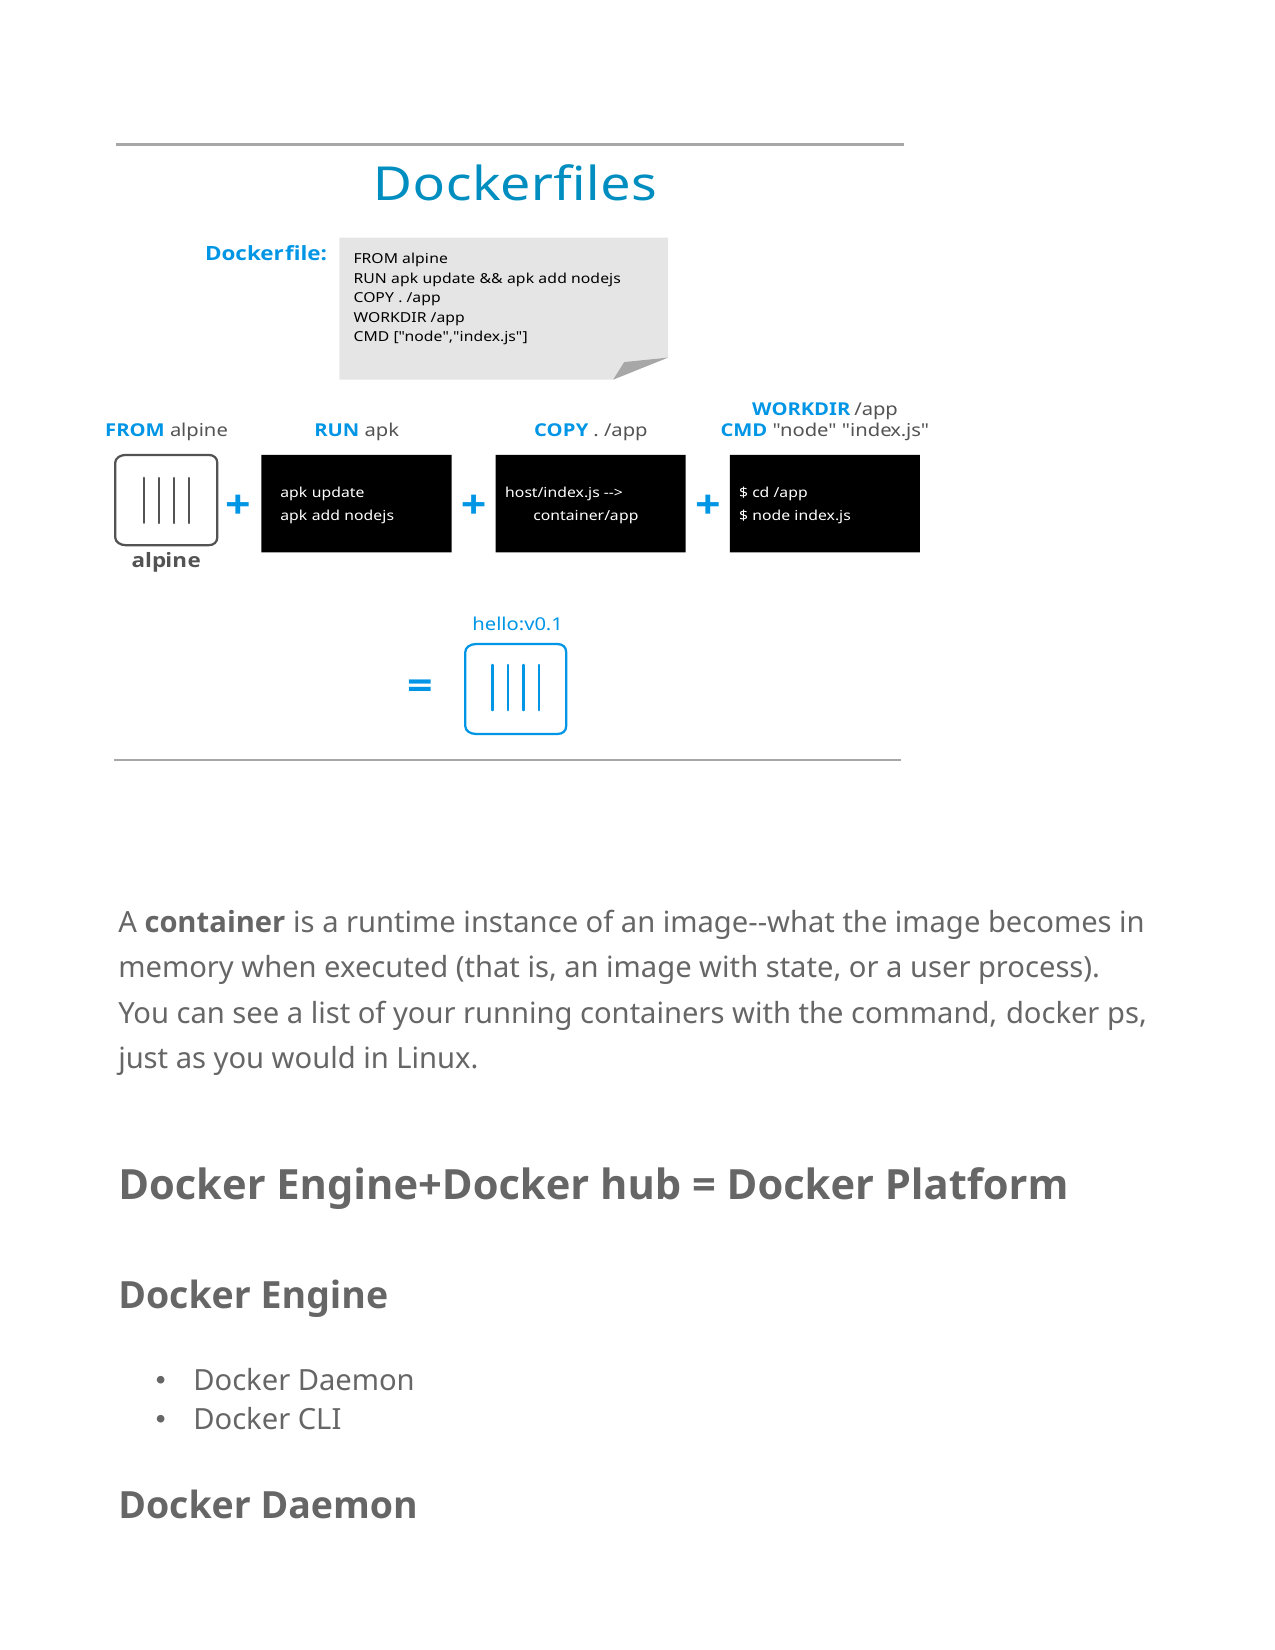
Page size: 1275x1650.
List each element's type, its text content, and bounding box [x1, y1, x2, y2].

text Docker Daemon [118, 1478, 1157, 1529]
list Docker CLI [156, 1399, 1157, 1438]
list Docker Daemon [156, 1359, 1157, 1399]
text Docker Engine [118, 1268, 1157, 1319]
text A container is a runtime instance of an image--what the image becomes in memory when executed (that is, an image with state, or a user process). You can see a list of your running containers with the command, docker ps, just as you would in Linux. [118, 901, 1157, 1077]
text Docker Engine+Docker hub = Docker Platform [118, 1155, 1157, 1211]
